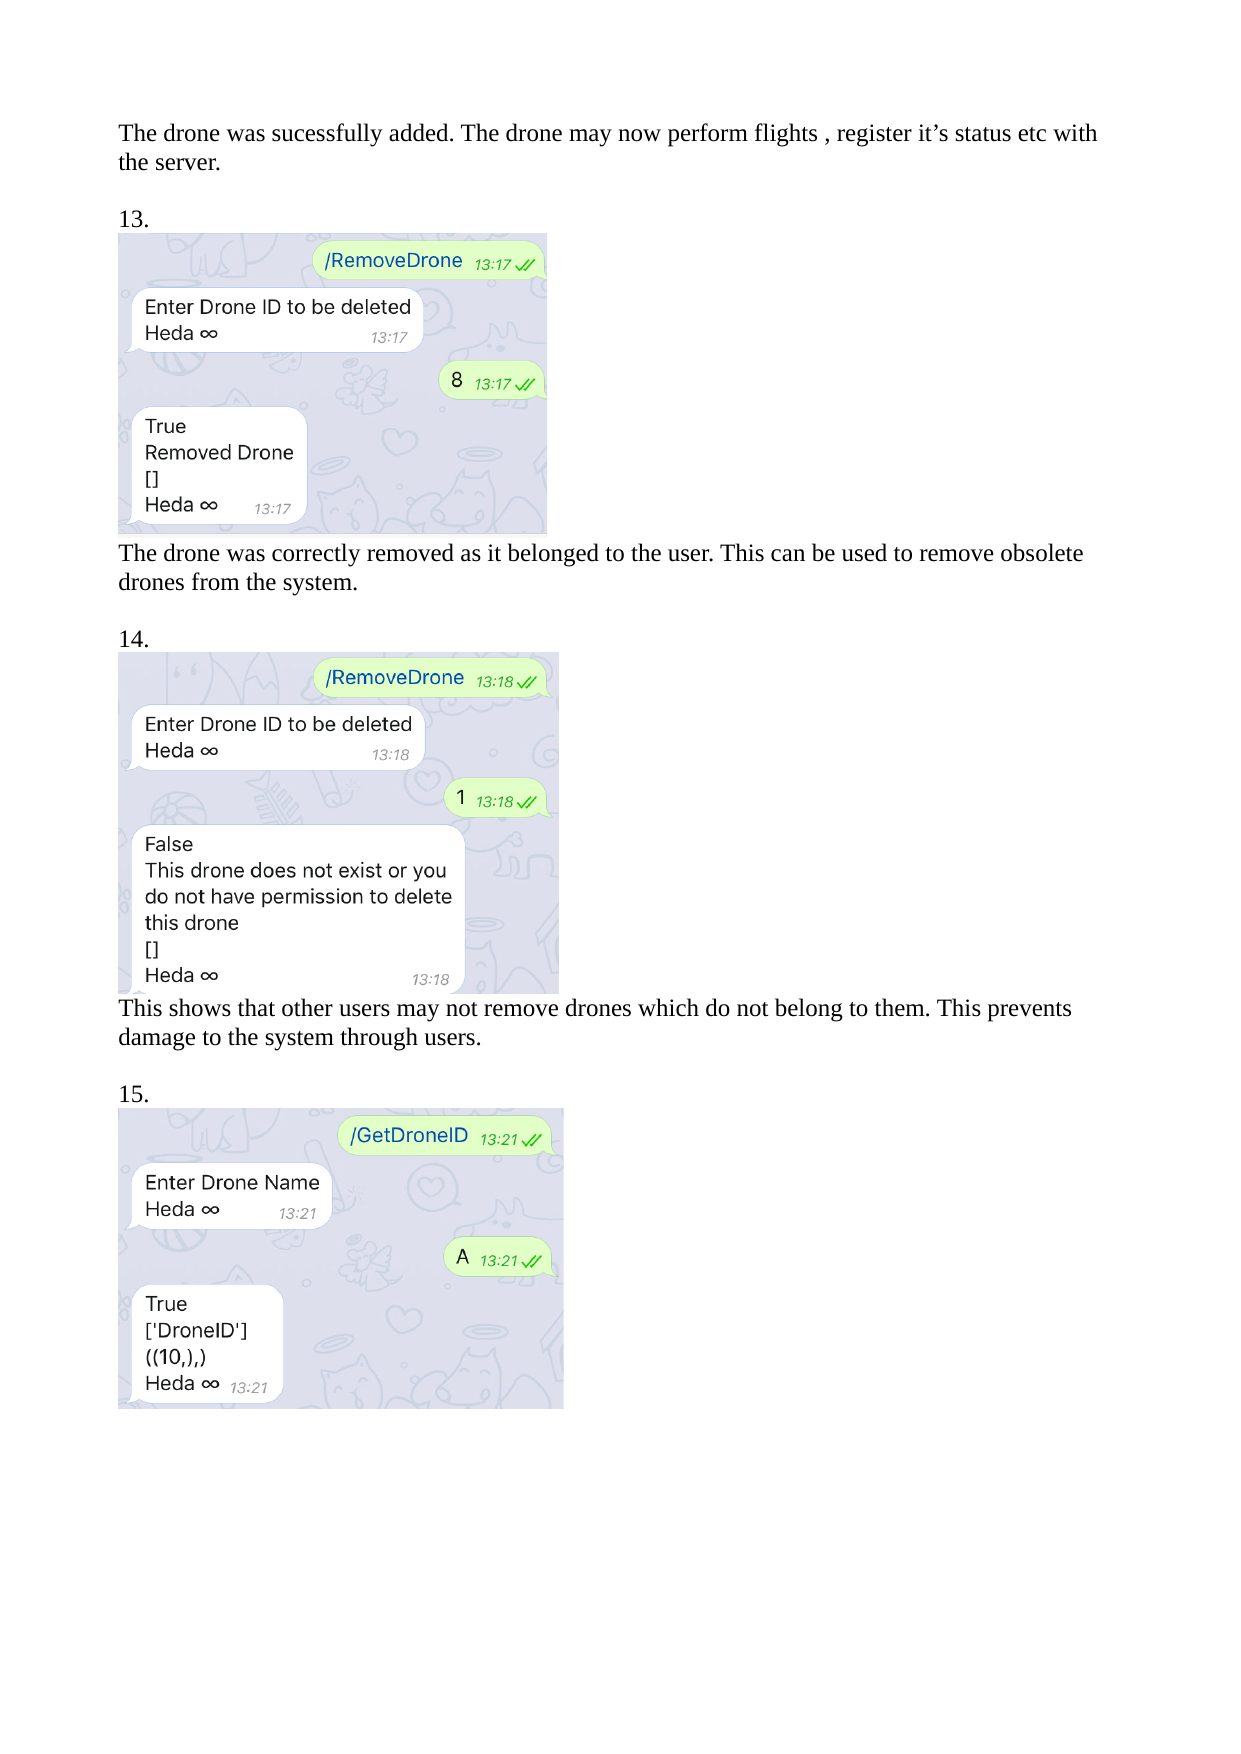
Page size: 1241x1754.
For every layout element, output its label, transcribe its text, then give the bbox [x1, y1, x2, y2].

text The drone was sucessfully added. The drone may now perform flights , register it’s status etc with the server. [118, 118, 1122, 176]
text 14. [118, 624, 1122, 653]
picture [118, 1108, 564, 1409]
text The drone was correctly removed as it belonged to the user. This can be used to remove obsolete drones from the system. [118, 233, 1122, 595]
text 13. [118, 204, 1122, 233]
picture [118, 652, 559, 994]
picture [118, 233, 548, 538]
text This shows that other users may not remove drones which do not belong to them. This prevents damage to the system through users. [118, 653, 1122, 1051]
text 15. [118, 1079, 1122, 1108]
